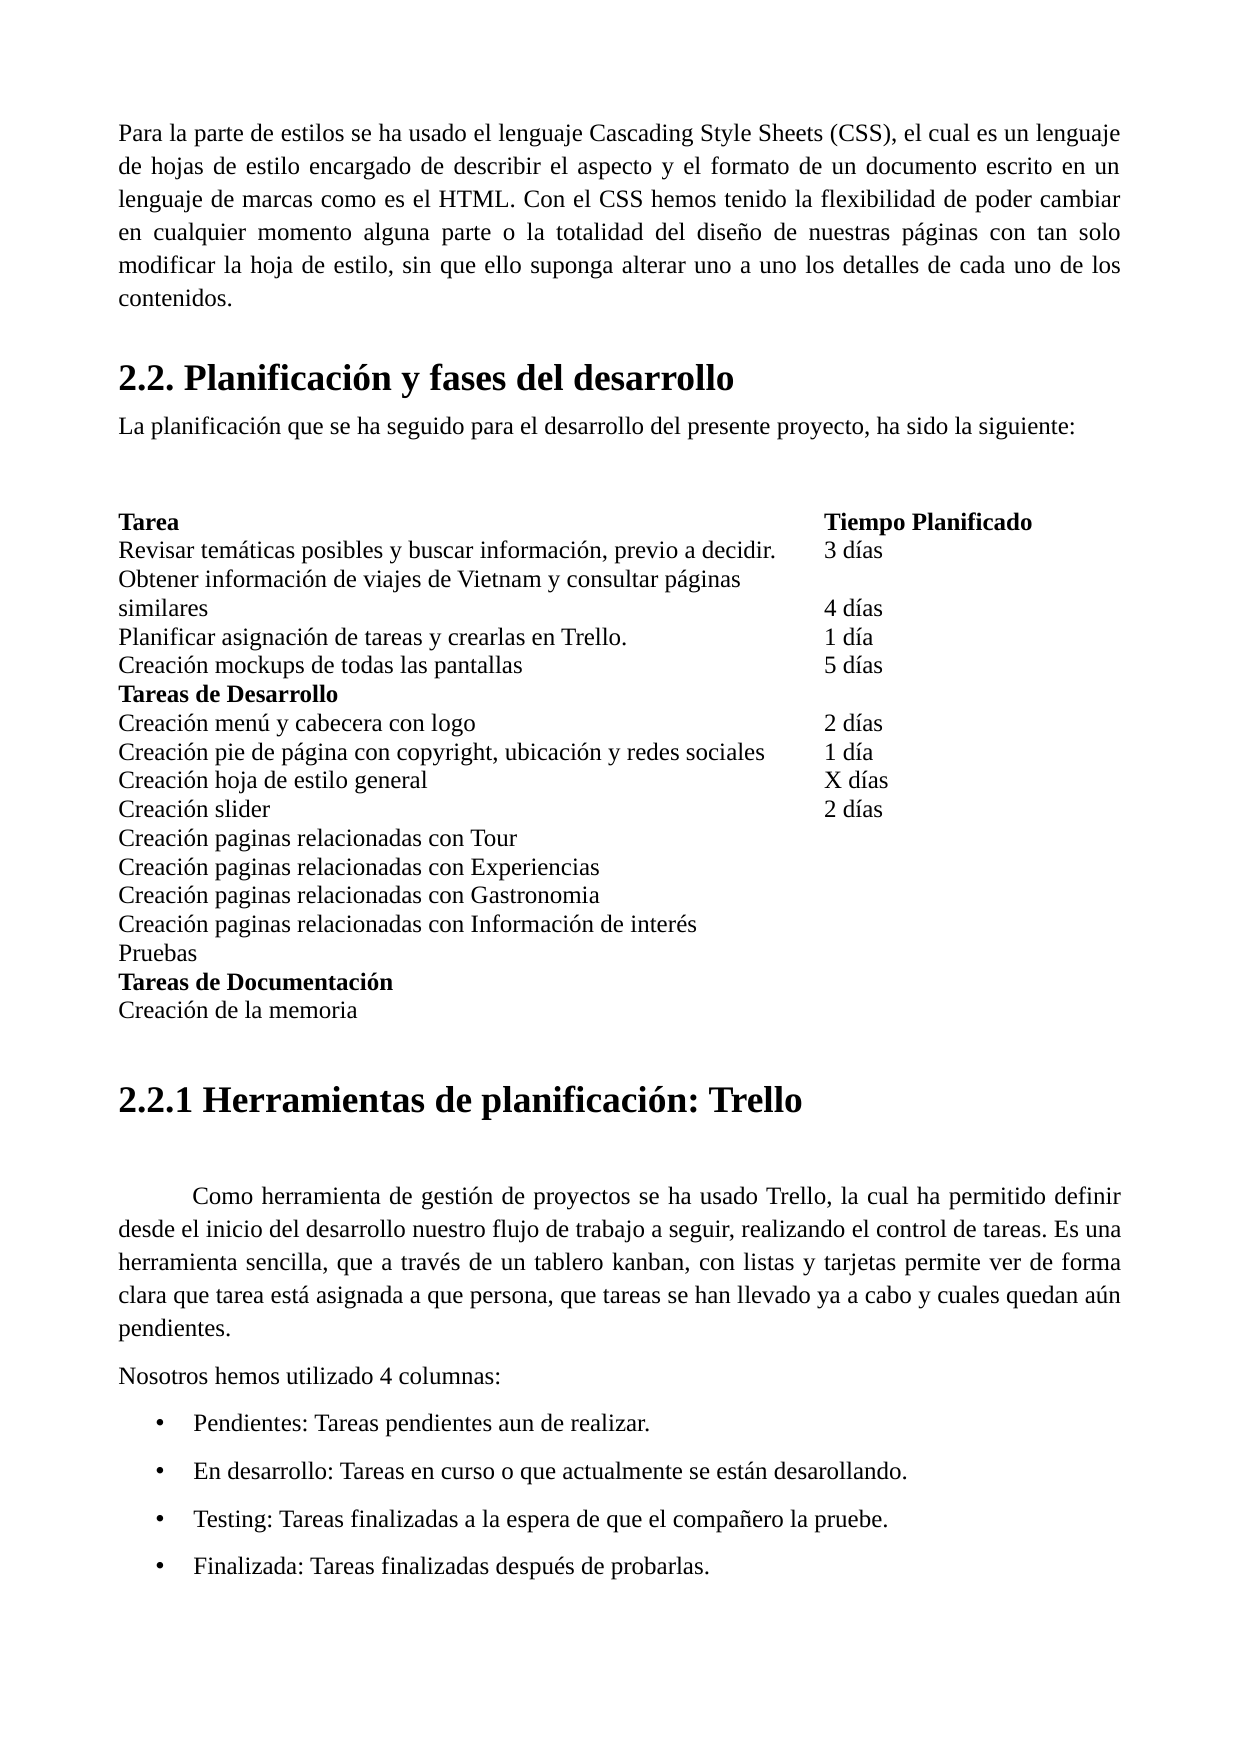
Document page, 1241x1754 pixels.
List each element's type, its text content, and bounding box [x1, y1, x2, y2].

table_cell X días [821, 765, 1110, 794]
table_cell 2 días [821, 708, 1110, 737]
table_cell Creación pie de página con copyright, ubicación y redes sociales [115, 737, 821, 765]
table_cell Tareas de Desarrollo [115, 679, 1110, 708]
table_cell 4 días [821, 564, 1110, 622]
table_cell [821, 852, 1110, 880]
table_cell Creación slider [115, 794, 821, 823]
table_cell Creación paginas relacionadas con Experiencias [115, 852, 821, 880]
list Finalizada: Tareas finalizadas después de probarlas. [156, 1551, 1122, 1580]
subtitle 2.2. Planificación y fases del desarrollo [118, 356, 1122, 399]
list Pendientes: Tareas pendientes aun de realizar. [156, 1408, 1122, 1437]
table_cell [821, 880, 1110, 909]
table_cell 1 día [821, 737, 1110, 765]
table_cell Creación hoja de estilo general [115, 765, 821, 794]
text La planificación que se ha seguido para el desarrollo del presente proyecto, ha sido la siguiente: [118, 411, 1122, 440]
table_cell 3 días [821, 535, 1110, 564]
table_cell Obtener información de viajes de Vietnam y consultar páginas similares [115, 564, 821, 622]
table_cell Tareas de Documentación [115, 967, 1110, 995]
list Testing: Tareas finalizadas a la espera de que el compañero la pruebe. [156, 1504, 1122, 1532]
table_cell Creación paginas relacionadas con Tour [115, 823, 821, 852]
table_cell Creación paginas relacionadas con Gastronomia [115, 880, 821, 909]
table_header Tarea [115, 507, 821, 535]
table_cell [821, 995, 1110, 1024]
table_cell Creación mockups de todas las pantallas [115, 650, 821, 679]
table_cell [821, 938, 1110, 967]
table_cell Creación paginas relacionadas con Información de interés [115, 909, 821, 938]
table_cell Planificar asignación de tareas y crearlas en Trello. [115, 622, 821, 650]
text Como herramienta de gestión de proyectos se ha usado Trello, la cual ha permitido definir desde el inicio del desarrollo nuestro flujo de trabajo a seguir, realizando el control de tareas. Es una herramienta sencilla, que a través de un tablero kanban, con listas y tarjetas permite ver de forma clara que tarea está asignada a que persona, que tareas se han llevado ya a cabo y cuales quedan aún pendientes. [118, 1181, 1122, 1342]
text Para la parte de estilos se ha usado el lenguaje Cascading Style Sheets (CSS), el cual es un lenguaje de hojas de estilo encargado de describir el aspecto y el formato de un documento escrito en un lenguaje de marcas como es el HTML. Con el CSS hemos tenido la flexibilidad de poder cambiar en cualquier momento alguna parte o la totalidad del diseño de nuestras páginas con tan solo modificar la hoja de estilo, sin que ello suponga alterar uno a uno los detalles de cada uno de los contenidos. [118, 118, 1122, 312]
table_cell [821, 909, 1110, 938]
text Nosotros hemos utilizado 4 columnas: [118, 1361, 1122, 1389]
table_cell 1 día [821, 622, 1110, 650]
table_cell Pruebas [115, 938, 821, 967]
table_cell 2 días [821, 794, 1110, 823]
table_cell Creación de la memoria [115, 995, 821, 1024]
table_cell Creación menú y cabecera con logo [115, 708, 821, 737]
table_cell Revisar temáticas posibles y buscar información, previo a decidir. [115, 535, 821, 564]
table_cell 5 días [821, 650, 1110, 679]
list En desarrollo: Tareas en curso o que actualmente se están desarollando. [156, 1456, 1122, 1485]
table_cell [821, 823, 1110, 852]
table_header Tiempo Planificado [821, 507, 1110, 535]
subtitle 2.2.1 Herramientas de planificación: Trello [118, 1078, 1122, 1121]
